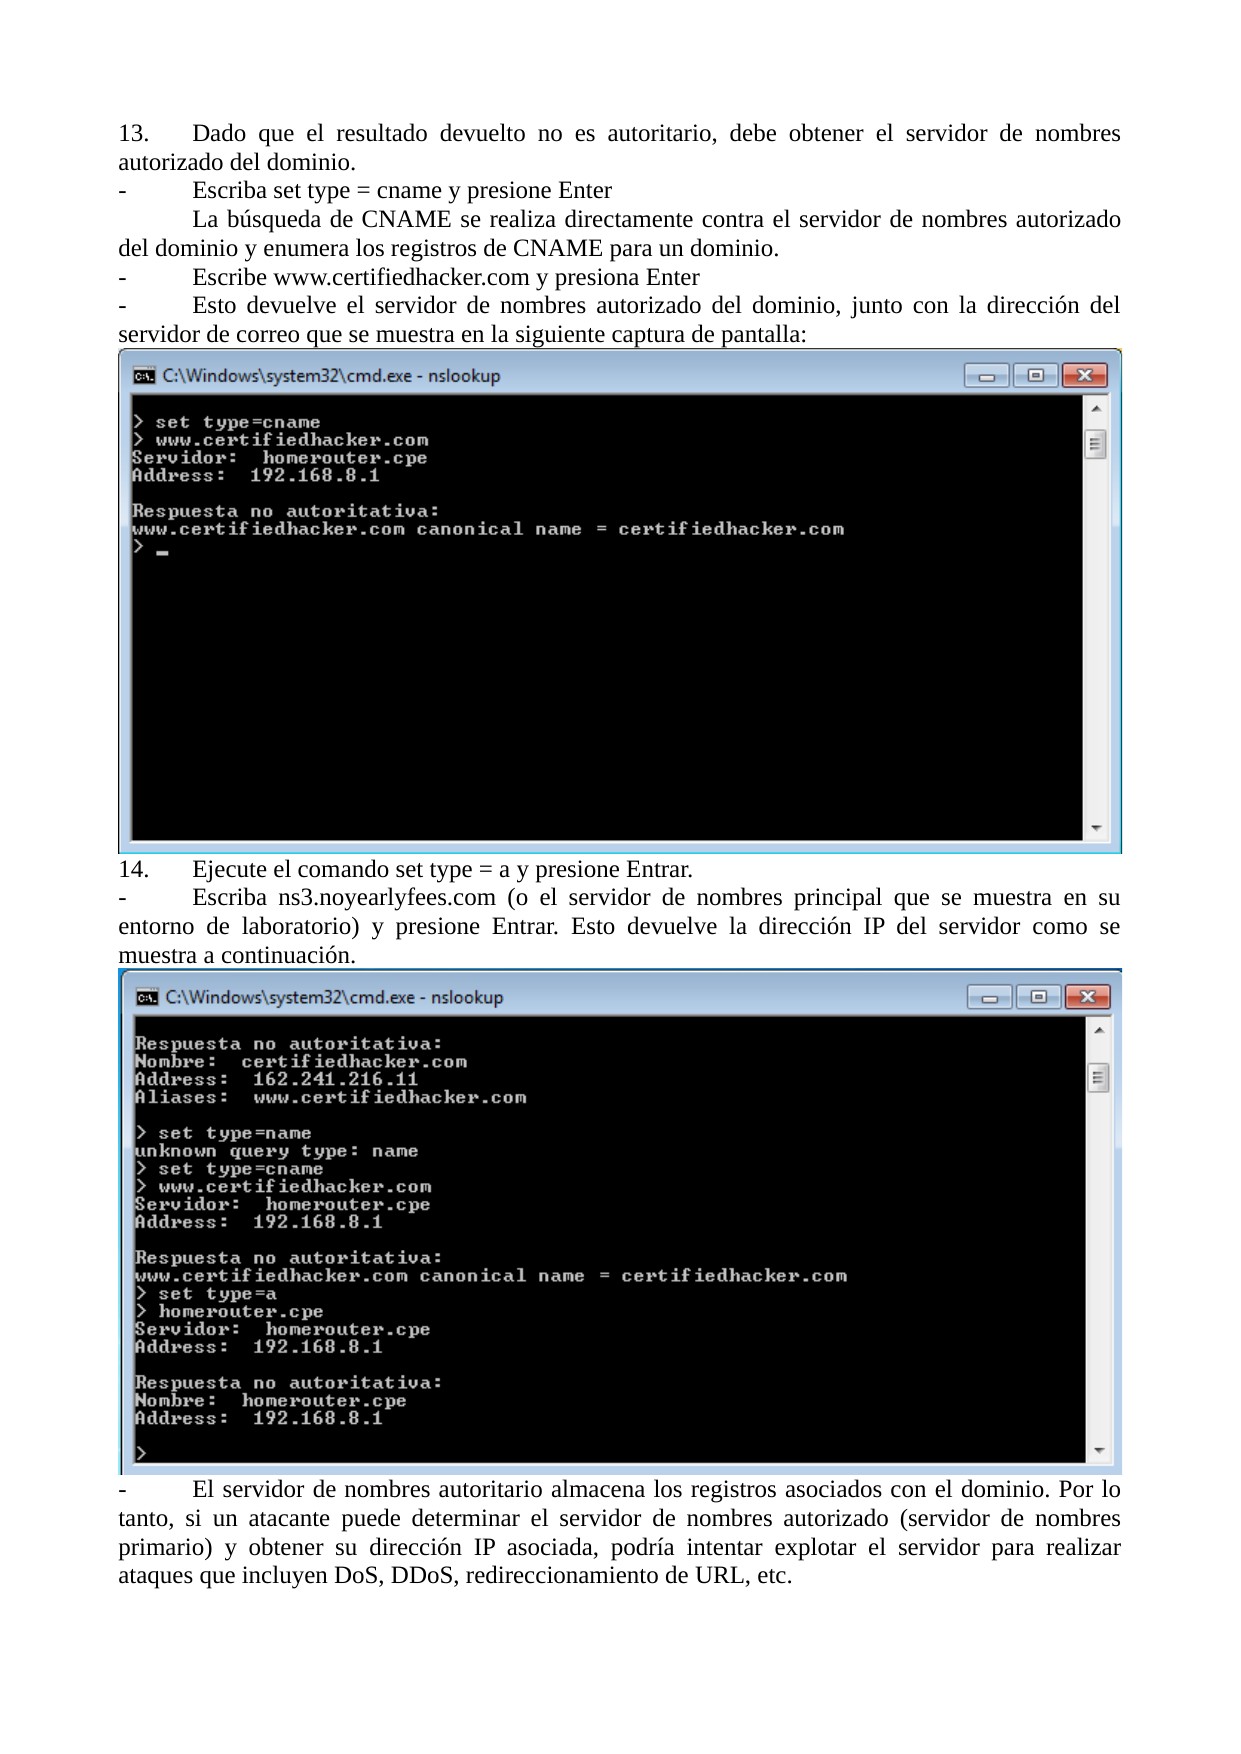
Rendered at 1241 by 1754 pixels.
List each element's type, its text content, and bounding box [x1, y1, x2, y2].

picture [118, 348, 1123, 854]
text - Escriba set type = cname y presione Enter [118, 176, 1122, 204]
text - El servidor de nombres autoritario almacena los registros asociados con el dominio. Por lo tanto, si un atacante puede determinar el servidor de nombres autorizado (servidor de nombres primario) y obtener su dirección IP asociada, podría intentar explotar el servidor para realizar ataques que incluyen DoS, DDoS, redireccionamiento de URL, etc. [118, 1475, 1122, 1589]
text - Escriba ns3.noyearlyfees.com (o el servidor de nombres principal que se muestra en su entorno de laboratorio) y presione Entrar. Esto devuelve la dirección IP del servidor como se muestra a continuación. [118, 882, 1122, 968]
picture [118, 968, 1123, 1475]
text 14. Ejecute el comando set type = a y presione Entrar. [118, 854, 1122, 882]
text - Escribe www.certifiedhacker.com y presiona Enter [118, 262, 1122, 291]
text - Esto devuelve el servidor de nombres autorizado del dominio, junto con la dirección del servidor de correo que se muestra en la siguiente captura de pantalla: [118, 291, 1122, 348]
text La búsqueda de CNAME se realiza directamente contra el servidor de nombres autorizado del dominio y enumera los registros de CNAME para un dominio. [118, 204, 1122, 262]
text 13. Dado que el resultado devuelto no es autoritario, debe obtener el servidor de nombres autorizado del dominio. [118, 118, 1122, 176]
